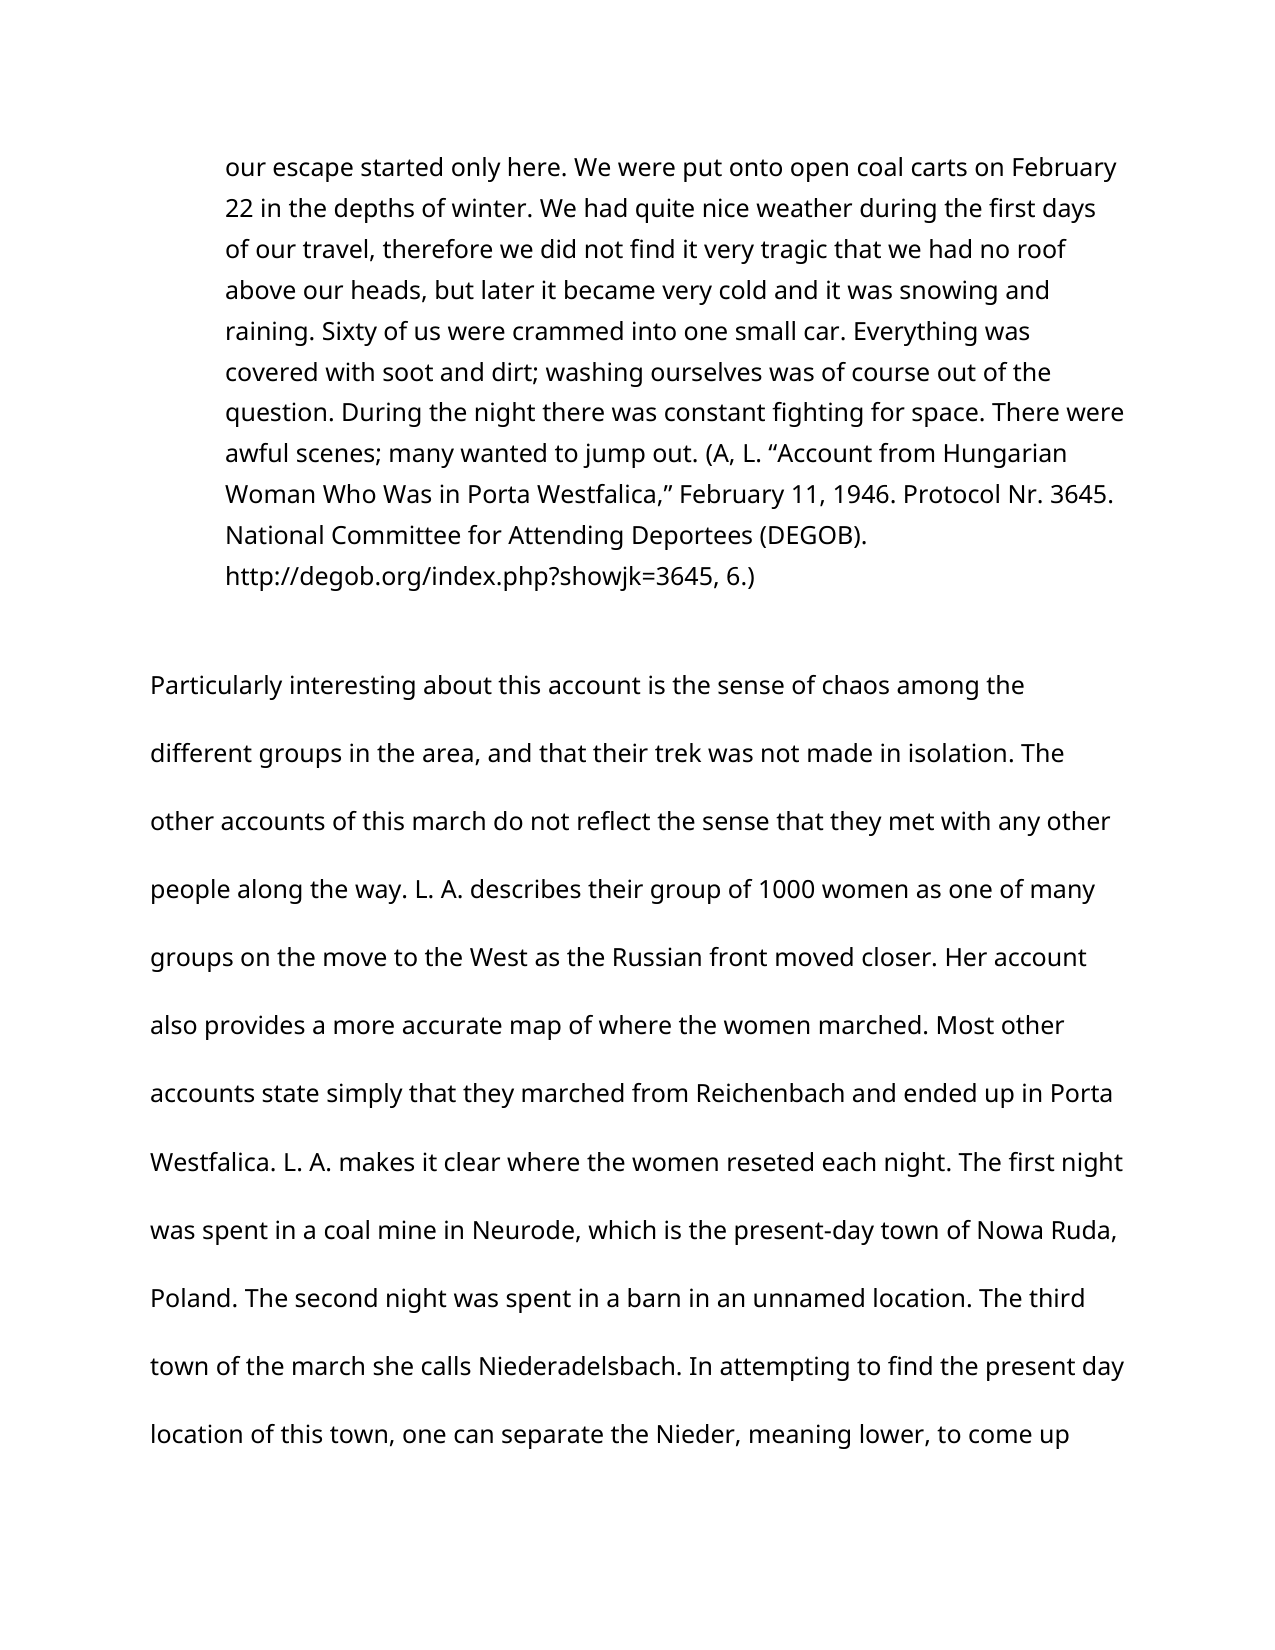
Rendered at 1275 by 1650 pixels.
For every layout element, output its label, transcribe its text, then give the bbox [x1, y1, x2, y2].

text our escape started only here. We were put onto open coal carts on February 22 in the depths of winter. We had quite nice weather during the first days of our travel, therefore we did not find it very tragic that we had no roof above our heads, but later it became very cold and it was snowing and raining. Sixty of us were crammed into one small car. Everything was covered with soot and dirt; washing ourselves was of course out of the question. During the night there was constant fighting for space. There were awful scenes; many wanted to jump out. (A, L. “Account from Hungarian Woman Who Was in Porta Westfalica,” February 11, 1946. Protocol Nr. 3645. National Committee for Attending Deportees (DEGOB). http://degob.org/index.php?showjk=3645, 6.) [225, 150, 1125, 592]
text Particularly interesting about this account is the sense of chaos among the different groups in the area, and that their trek was not made in isolation. The other accounts of this march do not reflect the sense that they met with any other people along the way. L. A. describes their group of 1000 women as one of many groups on the move to the West as the Russian front moved closer. Her account also provides a more accurate map of where the women marched. Most other accounts state simply that they marched from Reichenbach and ended up in Porta Westfalica. L. A. makes it clear where the women reseted each night. The first night was spent in a coal mine in Neurode, which is the present-day town of Nowa Ruda, Poland. The second night was spent in a barn in an unnamed location. The third town of the march she calls Niederadelsbach. In attempting to find the present day location of this town, one can separate the Nieder, meaning lower, to come up [150, 667, 1125, 1451]
